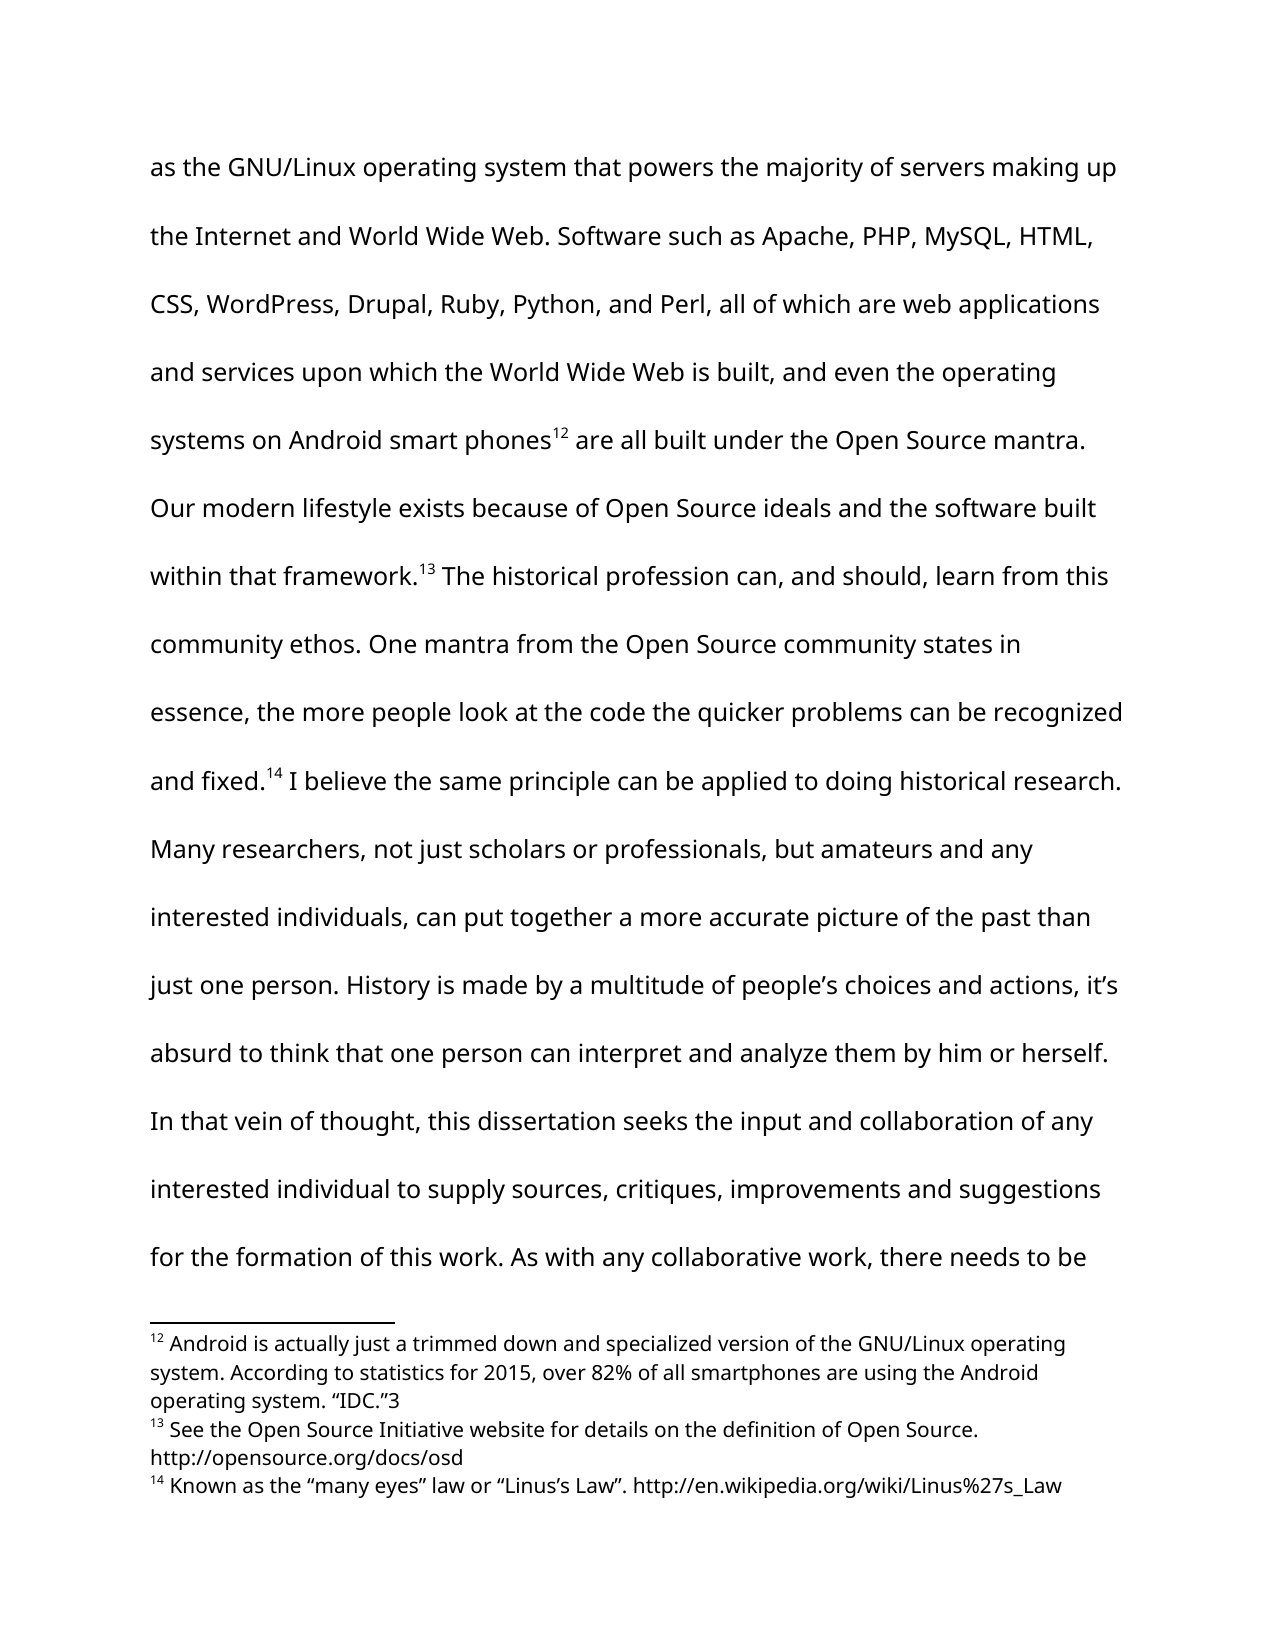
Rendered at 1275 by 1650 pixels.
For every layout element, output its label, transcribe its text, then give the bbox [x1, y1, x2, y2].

text Known as the “many eyes” law or “Linus’s Law”. http://en.wikipedia.org/wiki/Linus%27s_Law [150, 1472, 1125, 1500]
text as the GNU/Linux operating system that powers the majority of servers making up the Internet and World Wide Web. Software such as Apache, PHP, MySQL, HTML, CSS, WordPress, Drupal, Ruby, Python, and Perl, all of which are web applications and services upon which the World Wide Web is built, and even the operating systems on Android smart phones are all built under the Open Source mantra. Our modern lifestyle exists because of Open Source ideals and the software built within that framework. The historical profession can, and should, learn from this community ethos. One mantra from the Open Source community states in essence, the more people look at the code the quicker problems can be recognized and fixed. I believe the same principle can be applied to doing historical research. Many researchers, not just scholars or professionals, but amateurs and any interested individuals, can put together a more accurate picture of the past than just one person. History is made by a multitude of people’s choices and actions, it’s absurd to think that one person can interpret and analyze them by him or herself. In that vein of thought, this dissertation seeks the input and collaboration of any interested individual to supply sources, critiques, improvements and suggestions for the formation of this work. As with any collaborative work, there needs to be [150, 150, 1125, 1274]
text Android is actually just a trimmed down and specialized version of the GNU/Linux operating system. According to statistics for 2015, over 82% of all smartphones are using the Android operating system. “IDC.”3 [150, 1329, 1125, 1415]
text See the Open Source Initiative website for details on the definition of Open Source. http://opensource.org/docs/osd [150, 1415, 1125, 1472]
